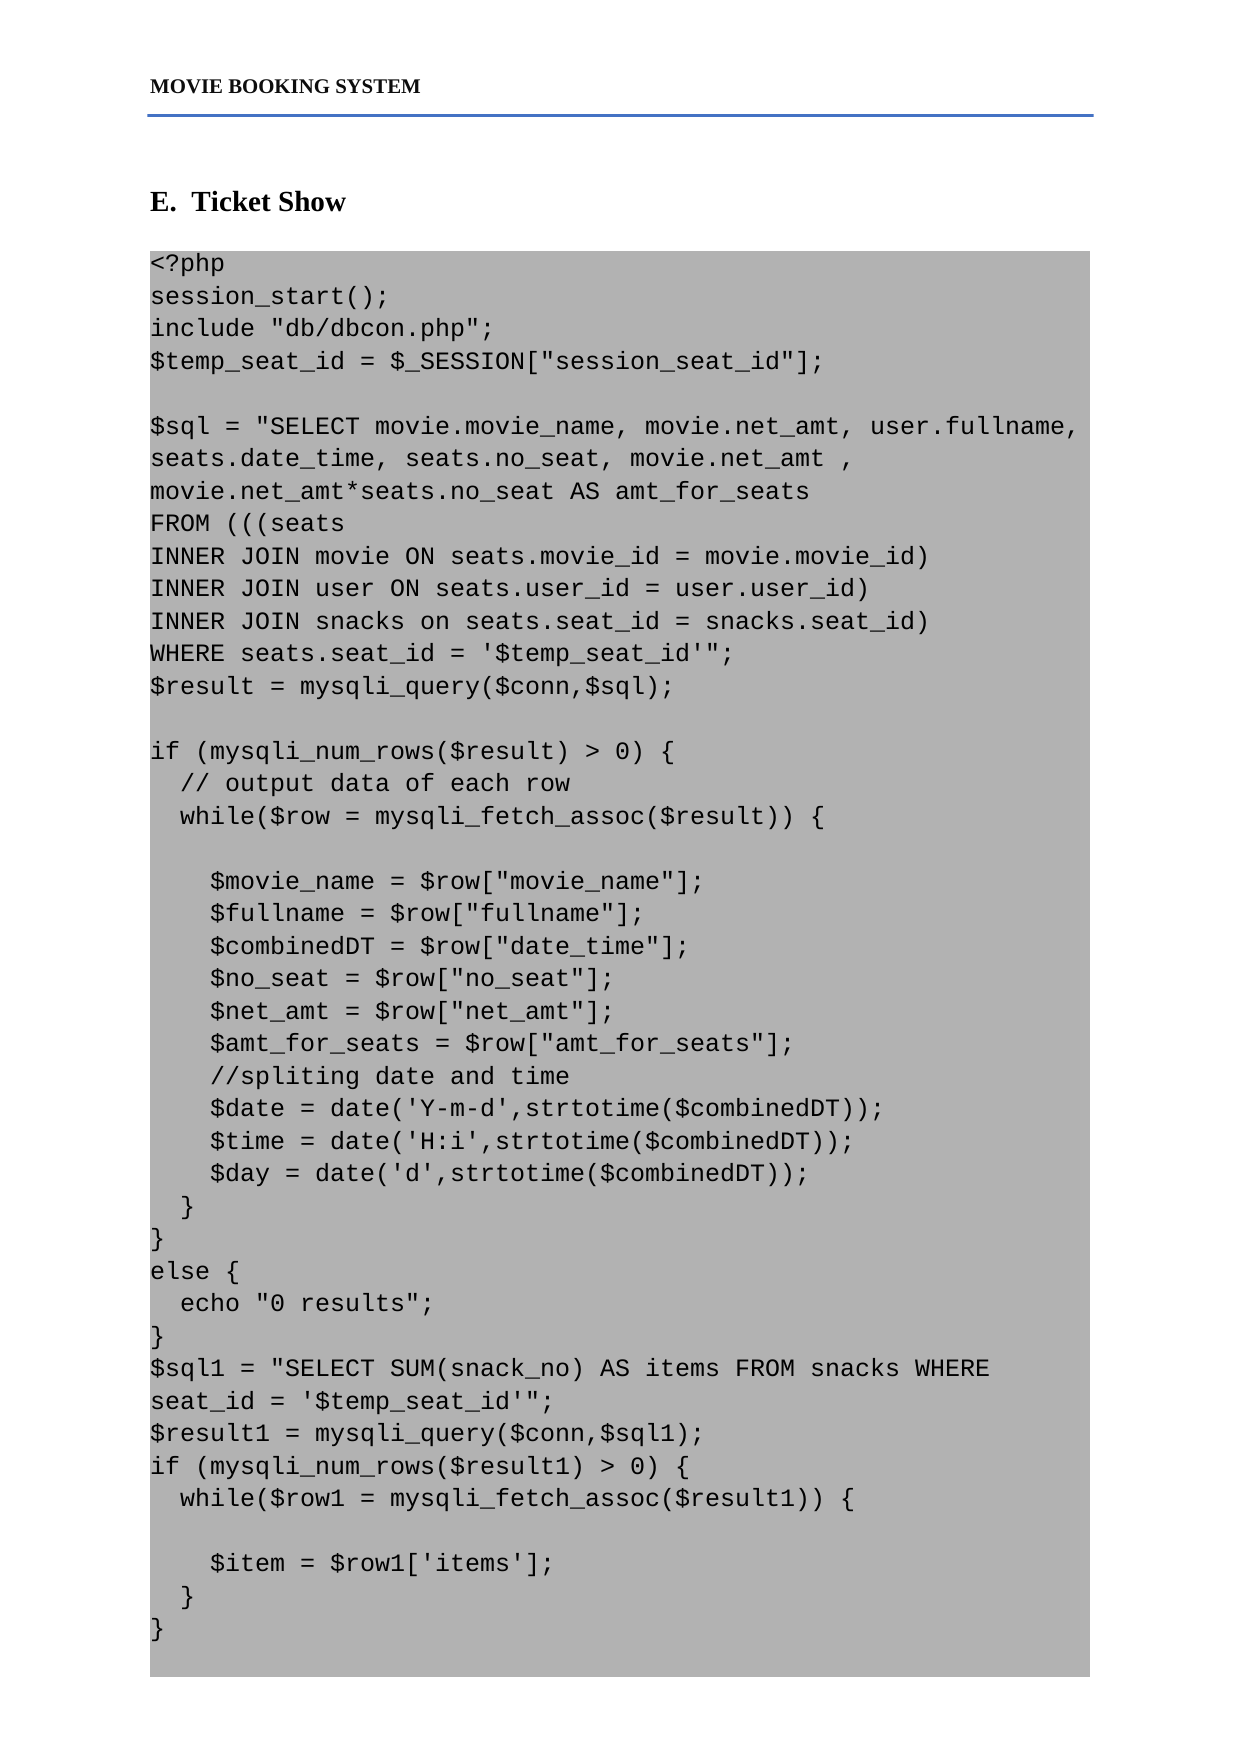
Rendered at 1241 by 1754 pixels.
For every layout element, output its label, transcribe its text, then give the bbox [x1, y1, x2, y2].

text $temp_seat_id = $_SESSION["session_seat_id"]; [150, 348, 1090, 377]
text $result1 = mysqli_query($conn,$sql1); [150, 1421, 1090, 1449]
text <?php [150, 251, 1090, 279]
text $date = date('Y-m-d',strtotime($combinedDT)); [150, 1096, 1090, 1124]
text FROM (((seats [150, 511, 1090, 539]
text INNER JOIN movie ON seats.movie_id = movie.movie_id) [150, 543, 1090, 572]
text while($row1 = mysqli_fetch_assoc($result1)) { [150, 1486, 1090, 1514]
text if (mysqli_num_rows($result1) > 0) { [150, 1453, 1090, 1482]
text $sql = "SELECT movie.movie_name, movie.net_amt, user.fullname, seats.date_time, seats.no_seat, movie.net_amt , movie.net_amt*seats.no_seat AS amt_for_seats [150, 413, 1090, 507]
text if (mysqli_num_rows($result) > 0) { [150, 738, 1090, 767]
text E. Ticket Show [150, 184, 1090, 217]
text else { [150, 1258, 1090, 1287]
text $movie_name = $row["movie_name"]; [150, 868, 1090, 897]
text $net_amt = $row["net_amt"]; [150, 998, 1090, 1027]
text session_start(); [150, 283, 1090, 312]
text } [150, 1226, 1090, 1254]
text echo "0 results"; [150, 1291, 1090, 1319]
text INNER JOIN snacks on seats.seat_id = snacks.seat_id) [150, 608, 1090, 637]
text $sql1 = "SELECT SUM(snack_no) AS items FROM snacks WHERE seat_id = '$temp_seat_id'"; [150, 1356, 1090, 1417]
text $amt_for_seats = $row["amt_for_seats"]; [150, 1031, 1090, 1059]
text } [150, 1193, 1090, 1222]
text WHERE seats.seat_id = '$temp_seat_id'"; [150, 641, 1090, 669]
text INNER JOIN user ON seats.user_id = user.user_id) [150, 576, 1090, 604]
text } [150, 1583, 1090, 1612]
text $time = date('H:i',strtotime($combinedDT)); [150, 1128, 1090, 1157]
text $item = $row1['items']; [150, 1551, 1090, 1579]
text } [150, 1616, 1090, 1644]
text include "db/dbcon.php"; [150, 316, 1090, 344]
text //spliting date and time [150, 1063, 1090, 1092]
text $day = date('d',strtotime($combinedDT)); [150, 1161, 1090, 1189]
text } [150, 1323, 1090, 1352]
text $fullname = $row["fullname"]; [150, 901, 1090, 929]
text $combinedDT = $row["date_time"]; [150, 933, 1090, 962]
text $result = mysqli_query($conn,$sql); [150, 673, 1090, 702]
text // output data of each row [150, 771, 1090, 799]
text while($row = mysqli_fetch_assoc($result)) { [150, 803, 1090, 832]
text $no_seat = $row["no_seat"]; [150, 966, 1090, 994]
